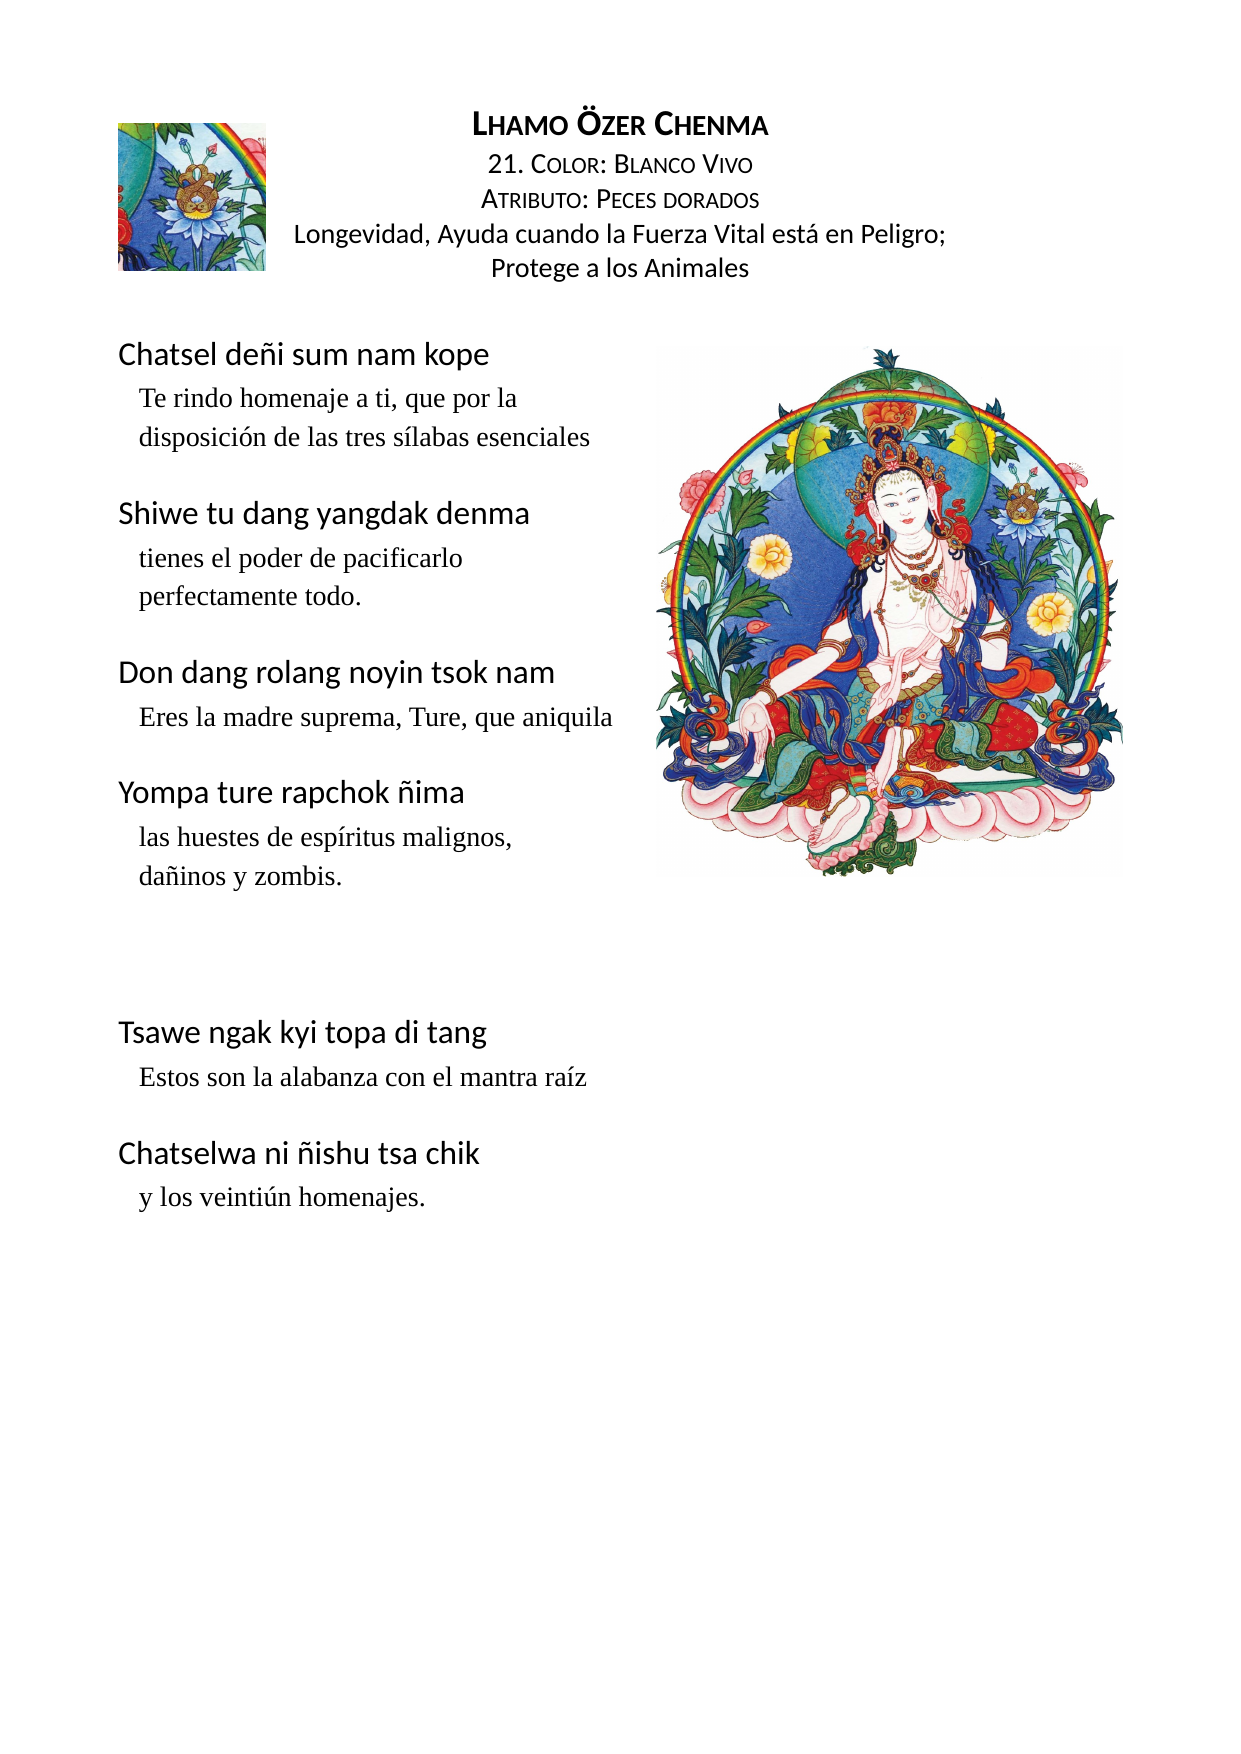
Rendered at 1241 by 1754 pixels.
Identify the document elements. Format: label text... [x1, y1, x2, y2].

text tienes el poder de pacificarlo perfectamente todo. [139, 541, 656, 612]
text y los veintiún homenajes. [139, 1181, 1122, 1213]
text Protege a los Animales [118, 251, 1122, 285]
text Shiwe tu dang yangdak denma [118, 492, 656, 532]
text Te rindo homenaje a ti, que por la disposición de las tres sílabas esenciales [139, 382, 656, 453]
text Estos son la alabanza con el mantra raíz [139, 1060, 1122, 1093]
text las huestes de espíritus malignos, dañinos y zombis. [139, 820, 1122, 891]
text Chatsel deñi sum nam kope [118, 333, 1122, 373]
text Chatselwa ni ñishu tsa chik [118, 1132, 1122, 1172]
text Don dang rolang noyin tsok nam [118, 651, 656, 692]
text Atributo: Peces dorados [266, 181, 1122, 216]
picture [118, 123, 266, 271]
text Yompa ture rapchok ñima [118, 771, 656, 812]
text Tsawe ngak kyi topa di tang [118, 1011, 1122, 1052]
text Longevidad, Ayuda cuando la Fuerza Vital está en Peligro; [266, 216, 1122, 251]
text Eres la madre suprema, Ture, que aniquila [139, 700, 656, 732]
picture [656, 346, 1123, 877]
text Lhamo Özer Chenma [118, 100, 1122, 145]
text 21. Color: Blanco Vivo [266, 145, 1122, 181]
